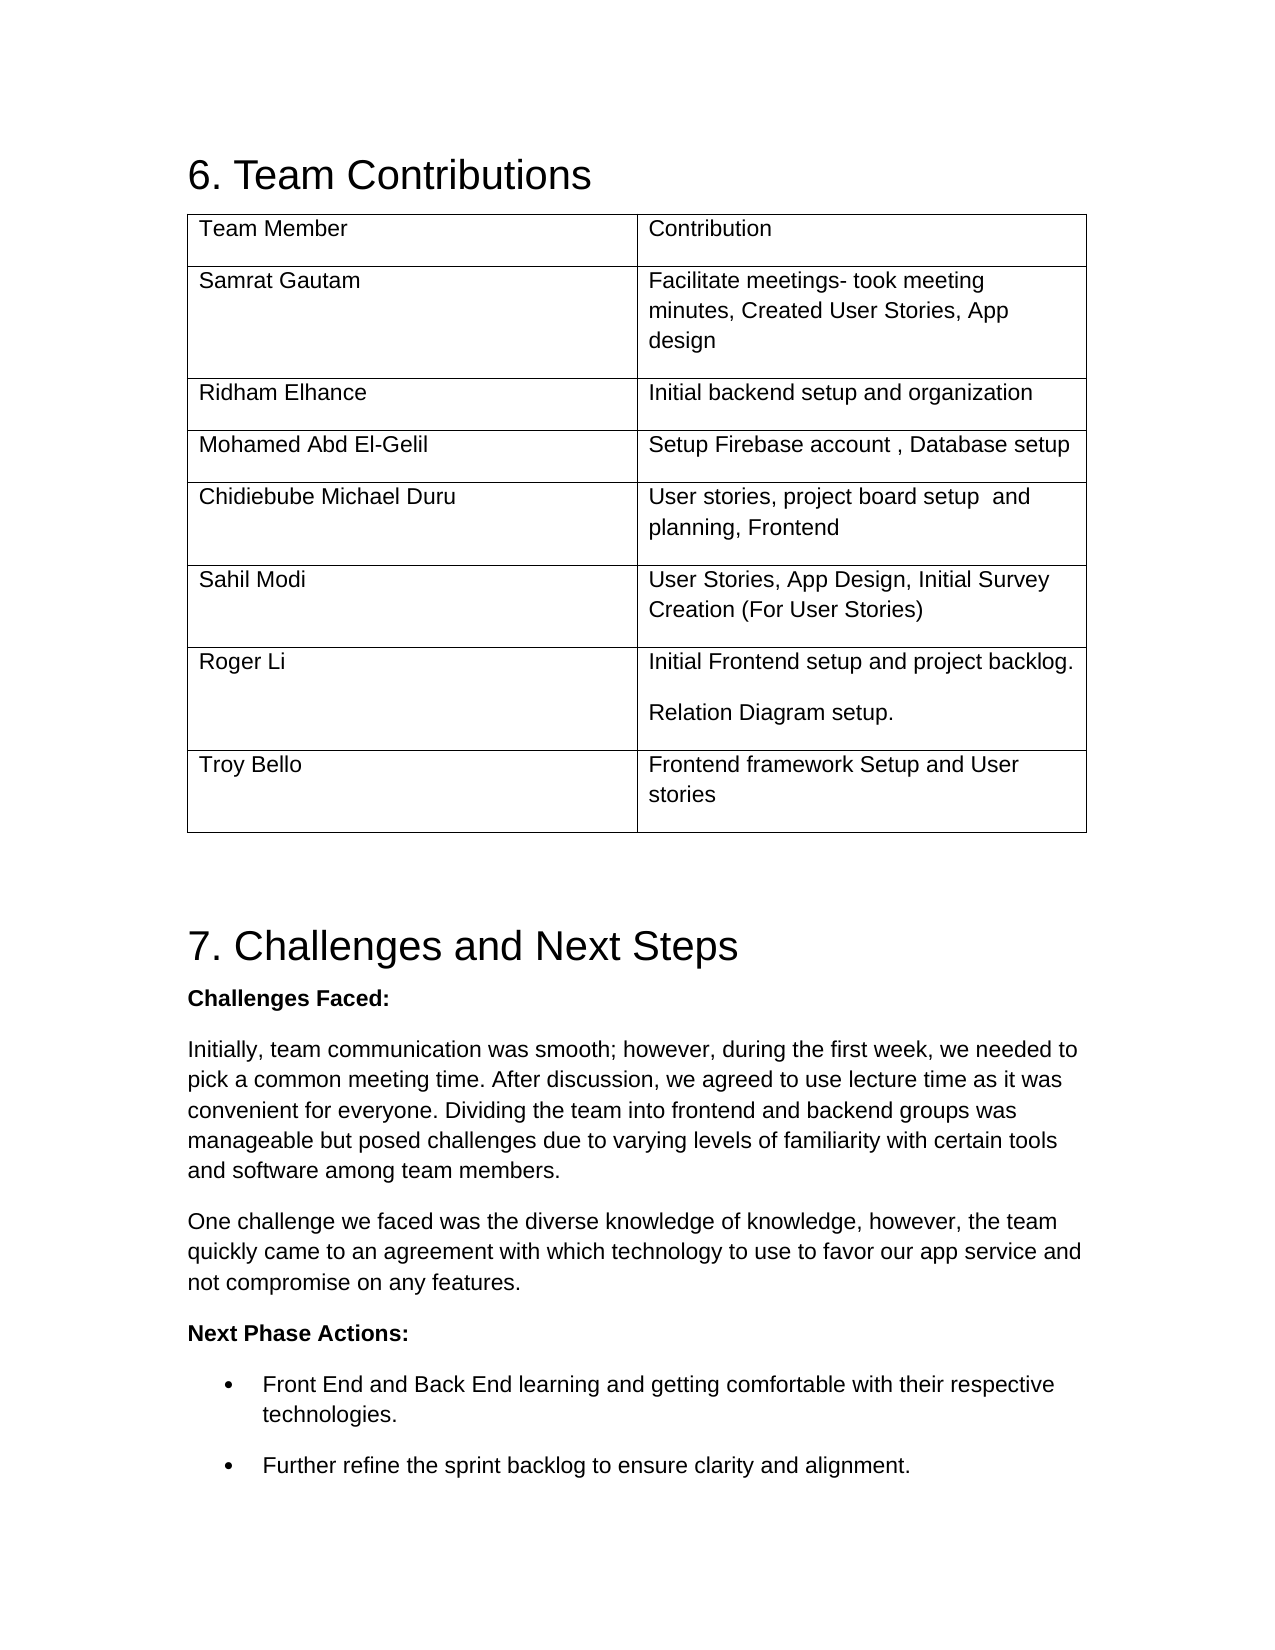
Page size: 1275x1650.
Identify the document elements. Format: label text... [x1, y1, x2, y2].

table_cell Samrat Gautam [188, 267, 637, 378]
text One challenge we faced was the diverse knowledge of knowledge, however, the team quickly came to an agreement with which technology to use to favor our app service and not compromise on any features. [187, 1208, 1087, 1295]
table_cell Troy Bello [188, 751, 637, 832]
table_cell Mohamed Abd El-Gelil [188, 431, 637, 482]
table_cell User stories, project board setup and planning, Frontend [638, 483, 1086, 564]
text Next Phase Actions: [187, 1319, 1087, 1346]
subtitle 6. Team Contributions [187, 150, 1087, 198]
table_cell Roger Li [188, 648, 637, 750]
text Initially, team communication was smooth; however, during the first week, we needed to pick a common meeting time. After discussion, we agreed to use lecture time as it was convenient for everyone. Dividing the team into frontend and backend groups was manageable but posed challenges due to varying levels of familiarity with certain tools and software among team members. [187, 1036, 1087, 1183]
table_cell User Stories, App Design, Initial Survey Creation (For User Stories) [638, 566, 1086, 647]
table_cell Facilitate meetings- took meeting minutes, Created User Stories, App design [638, 267, 1086, 378]
table_header Team Member [188, 215, 637, 266]
table_cell Sahil Modi [188, 566, 637, 647]
table_cell Ridham Elhance [188, 379, 637, 430]
list Front End and Back End learning and getting comfortable with their respective technologies. [225, 1371, 1087, 1427]
table_cell Initial Frontend setup and project backlog. Relation Diagram setup. [638, 648, 1086, 750]
table_cell Setup Firebase account , Database setup [638, 431, 1086, 482]
table_cell Frontend framework Setup and User stories [638, 751, 1086, 832]
list Further refine the sprint backlog to ensure clarity and alignment. [225, 1452, 1087, 1478]
subtitle 7. Challenges and Next Steps [187, 922, 1087, 970]
table_cell Chidiebube Michael Duru [188, 483, 637, 564]
text Challenges Faced: [187, 985, 1087, 1012]
table_header Contribution [638, 215, 1086, 266]
table_cell Initial backend setup and organization [638, 379, 1086, 430]
